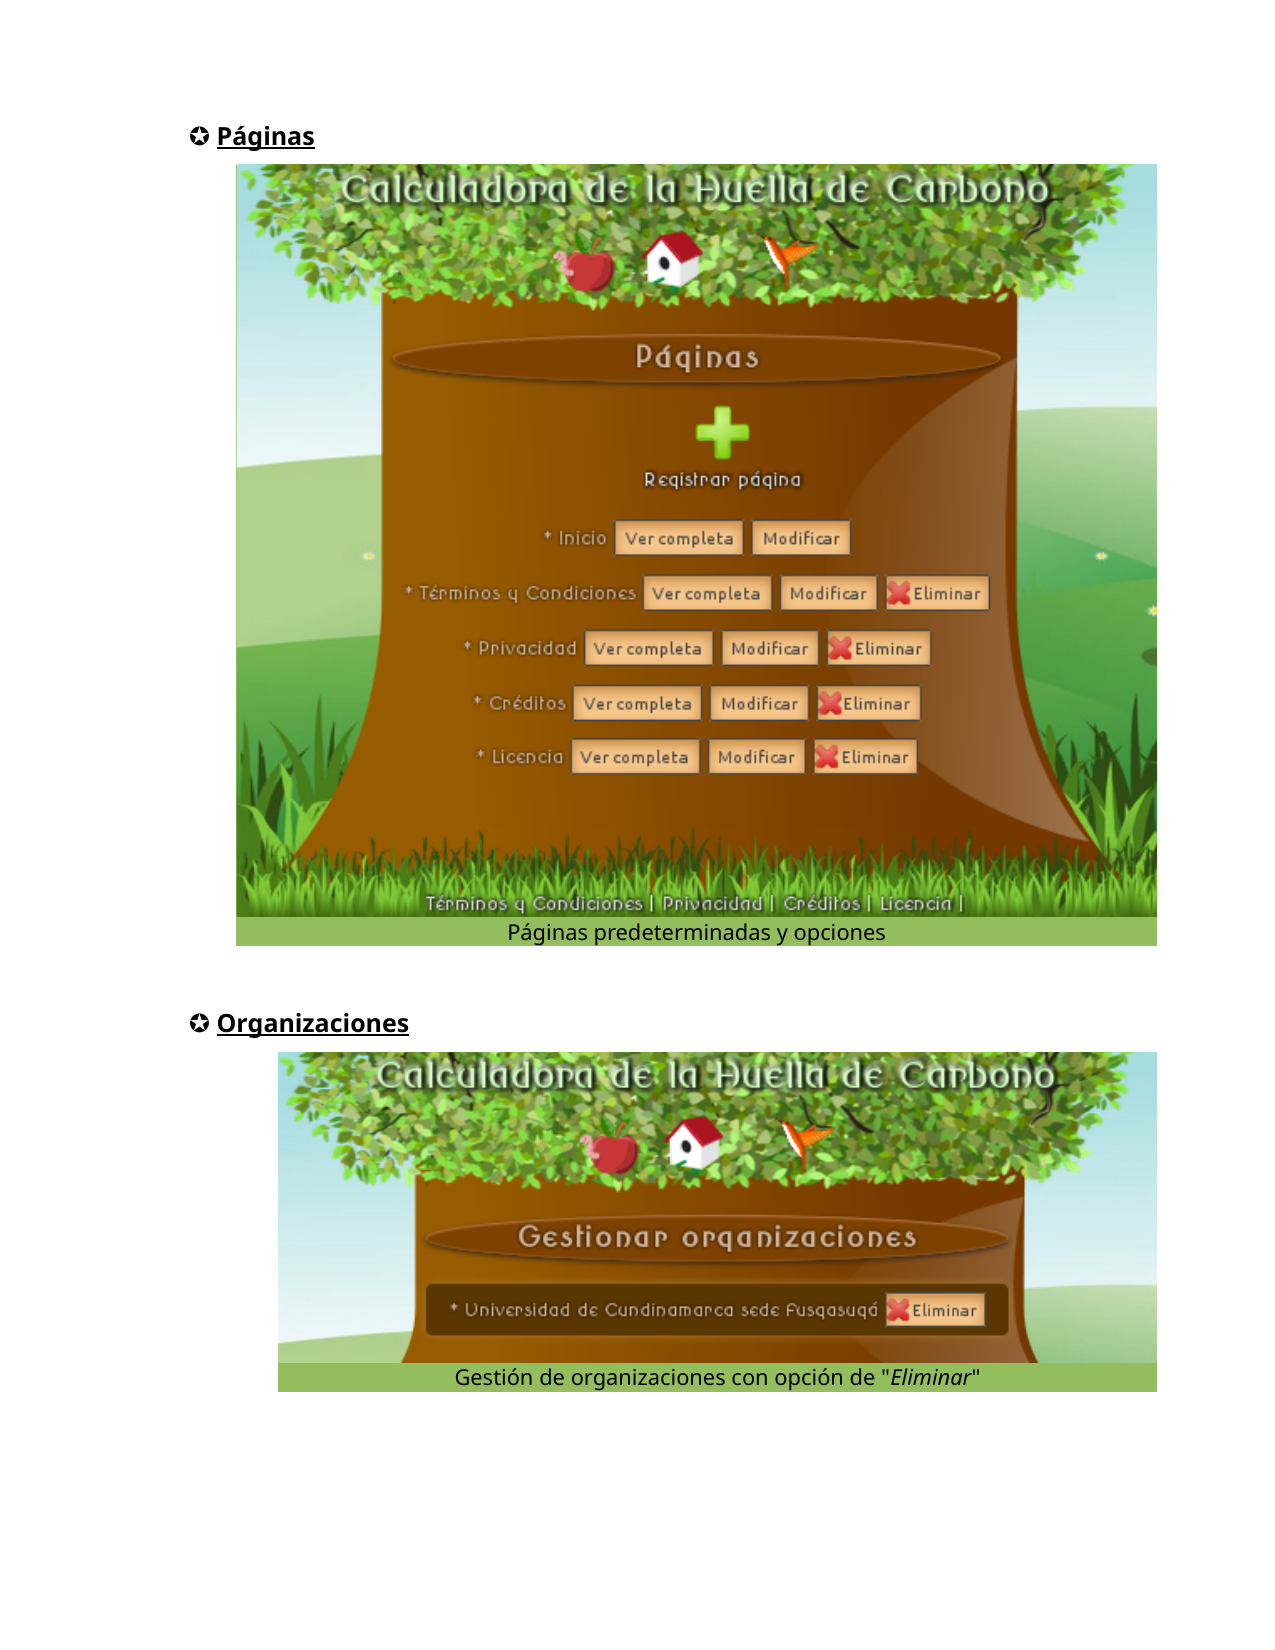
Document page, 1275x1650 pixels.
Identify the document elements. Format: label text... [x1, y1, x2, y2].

picture [236, 164, 1158, 917]
subtitle ✪ Páginas [189, 118, 1157, 152]
text Páginas predeterminadas y opciones [236, 917, 1157, 946]
text Gestión de organizaciones con opción de "Eliminar" [278, 1363, 1157, 1392]
subtitle ✪ Organizaciones [189, 1005, 1157, 1039]
picture [277, 1052, 1158, 1363]
